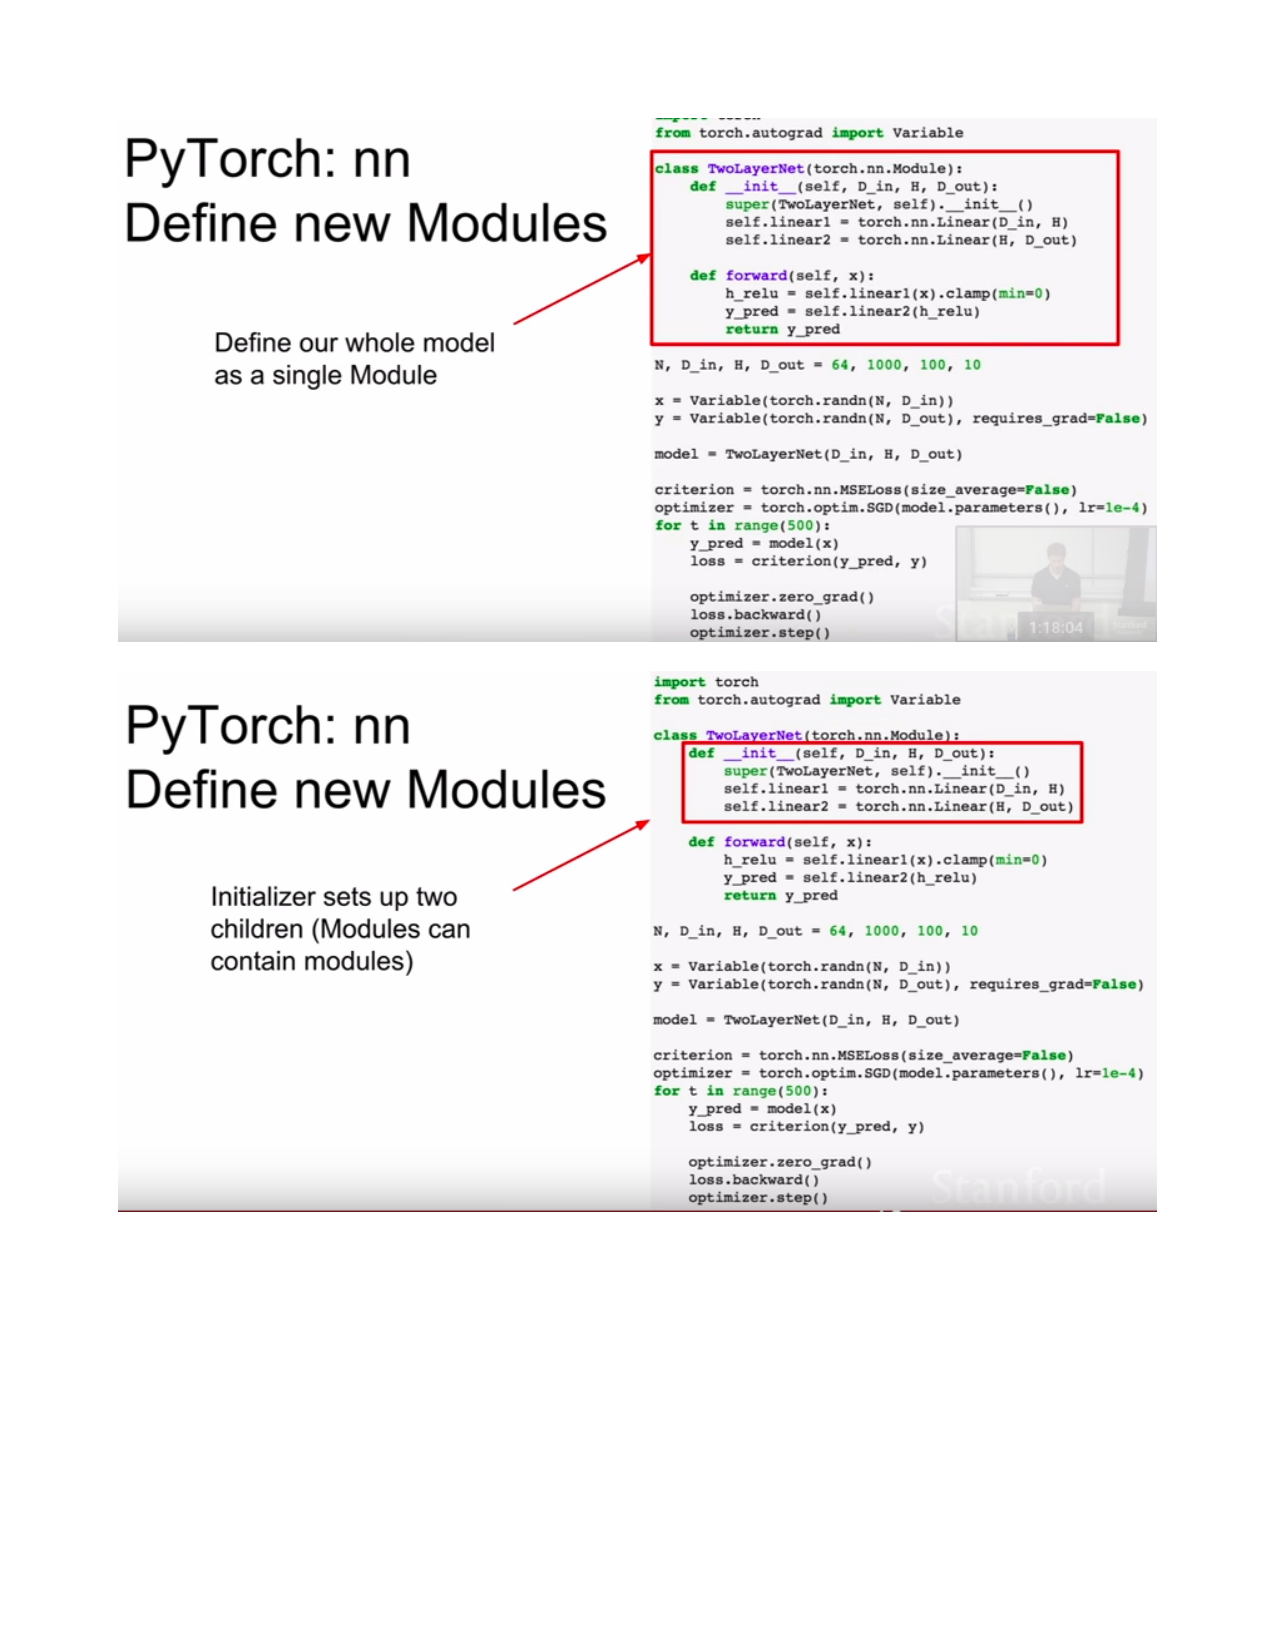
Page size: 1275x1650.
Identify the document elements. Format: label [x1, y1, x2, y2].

picture [118, 118, 1157, 642]
picture [118, 670, 1157, 1212]
